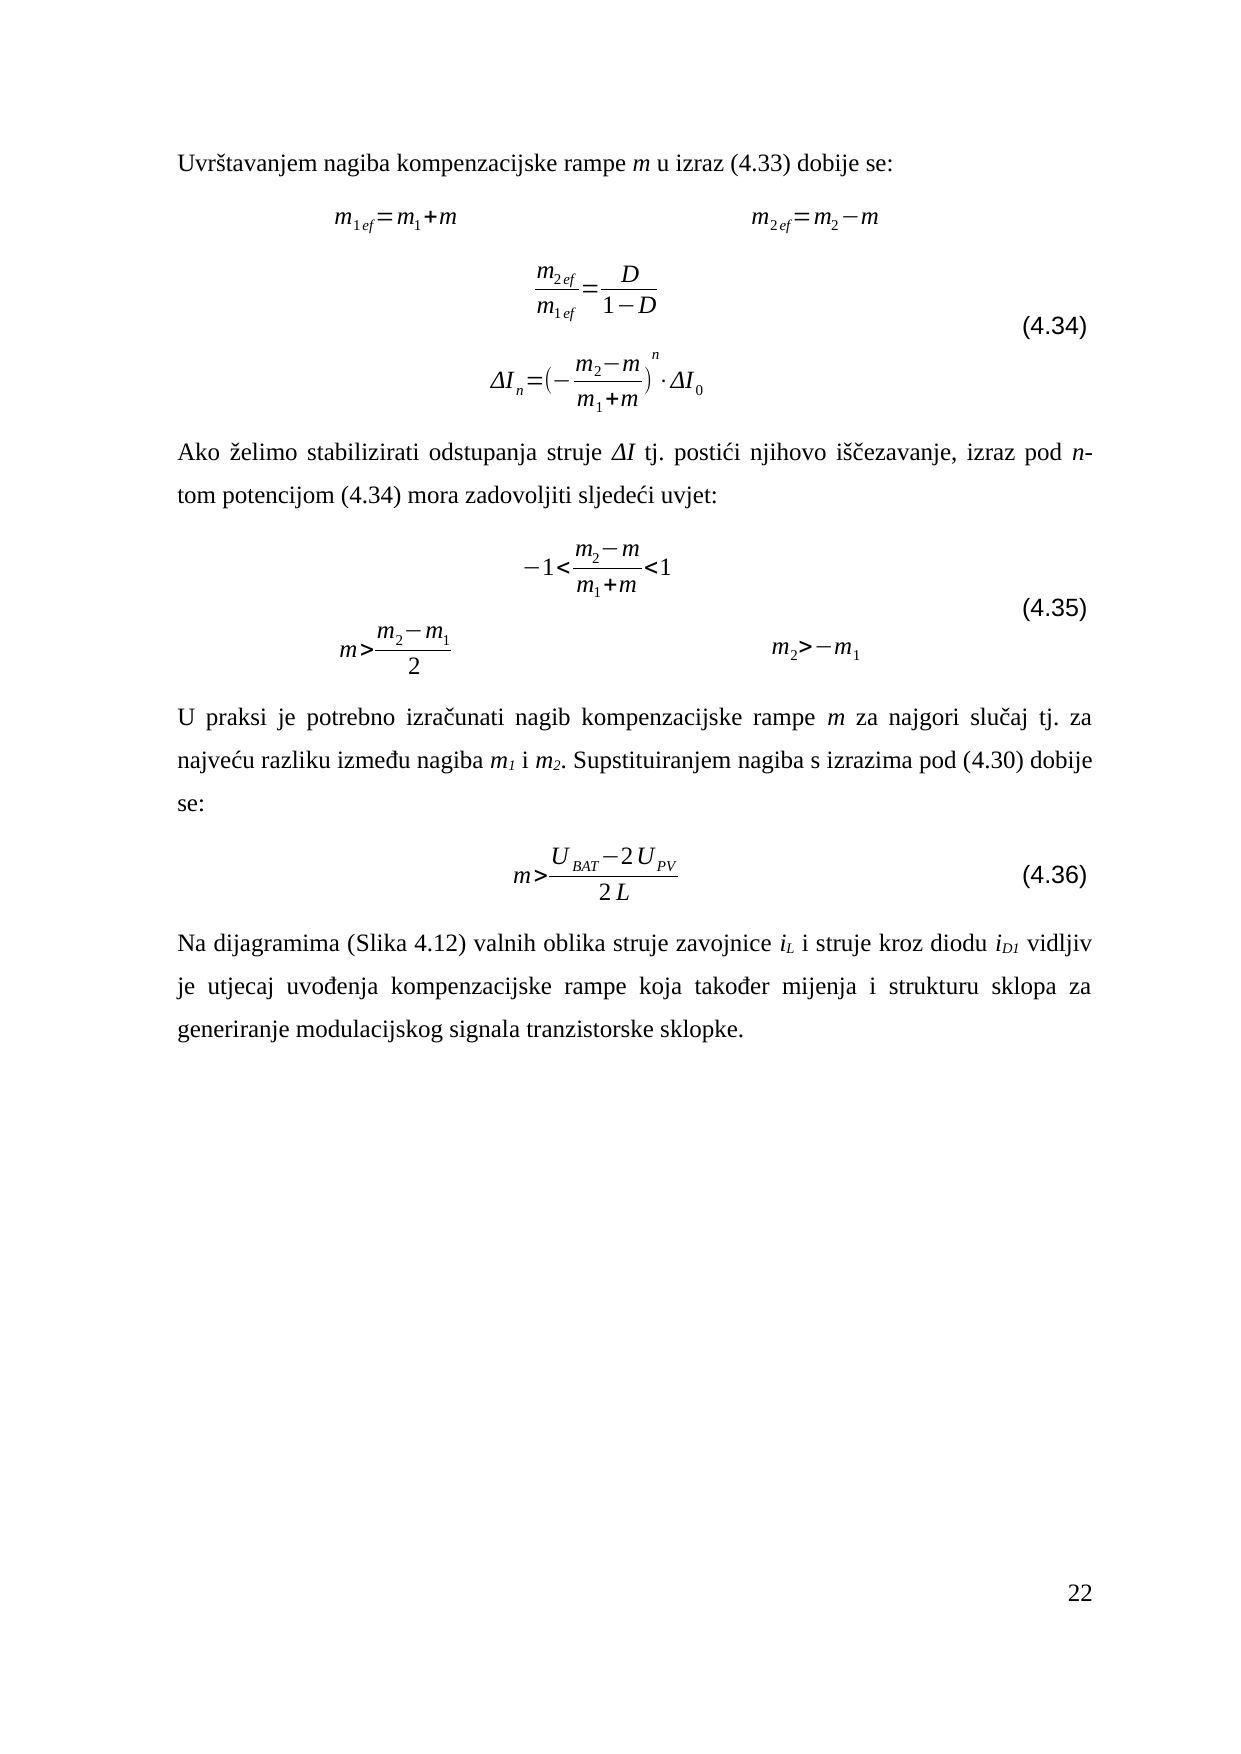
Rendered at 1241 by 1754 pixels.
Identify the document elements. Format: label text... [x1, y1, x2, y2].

text Uvrštavanjem nagiba kompenzacijske rampe m u izraz (4.33) dobije se: [177, 148, 1093, 176]
table_header [177, 197, 615, 244]
table_cell [177, 244, 1015, 339]
table_header (4.34) [1015, 197, 1093, 425]
table_cell [615, 611, 1016, 690]
table_header (4.36) [1016, 837, 1093, 916]
table_header [177, 837, 1016, 916]
table_header (4.35) [1016, 529, 1093, 690]
text Na dijagramima (Slika 4.12) valnih oblika struje zavojnice iL i struje kroz diodu iD1 vidljiv je utjecaj uvođenja kompenzacijske rampe koja također mijenja i strukturu sklopa za generiranje modulacijskog signala tranzistorske sklopke. [177, 928, 1093, 1043]
text U praksi je potrebno izračunati nagib kompenzacijske rampe m za najgori slučaj tj. za najveću razliku između nagiba m1 i m2. Supstituiranjem nagiba s izrazima pod (4.30) dobije se: [177, 702, 1093, 817]
table_header [615, 197, 1015, 244]
table_cell [177, 611, 615, 690]
text Ako želimo stabilizirati odstupanja struje ΔI tj. postići njihovo iščezavanje, izraz pod n-tom potencijom (4.34) mora zadovoljiti sljedeći uvjet: [177, 437, 1093, 509]
table_cell [177, 339, 1015, 425]
table_header [177, 529, 1016, 611]
